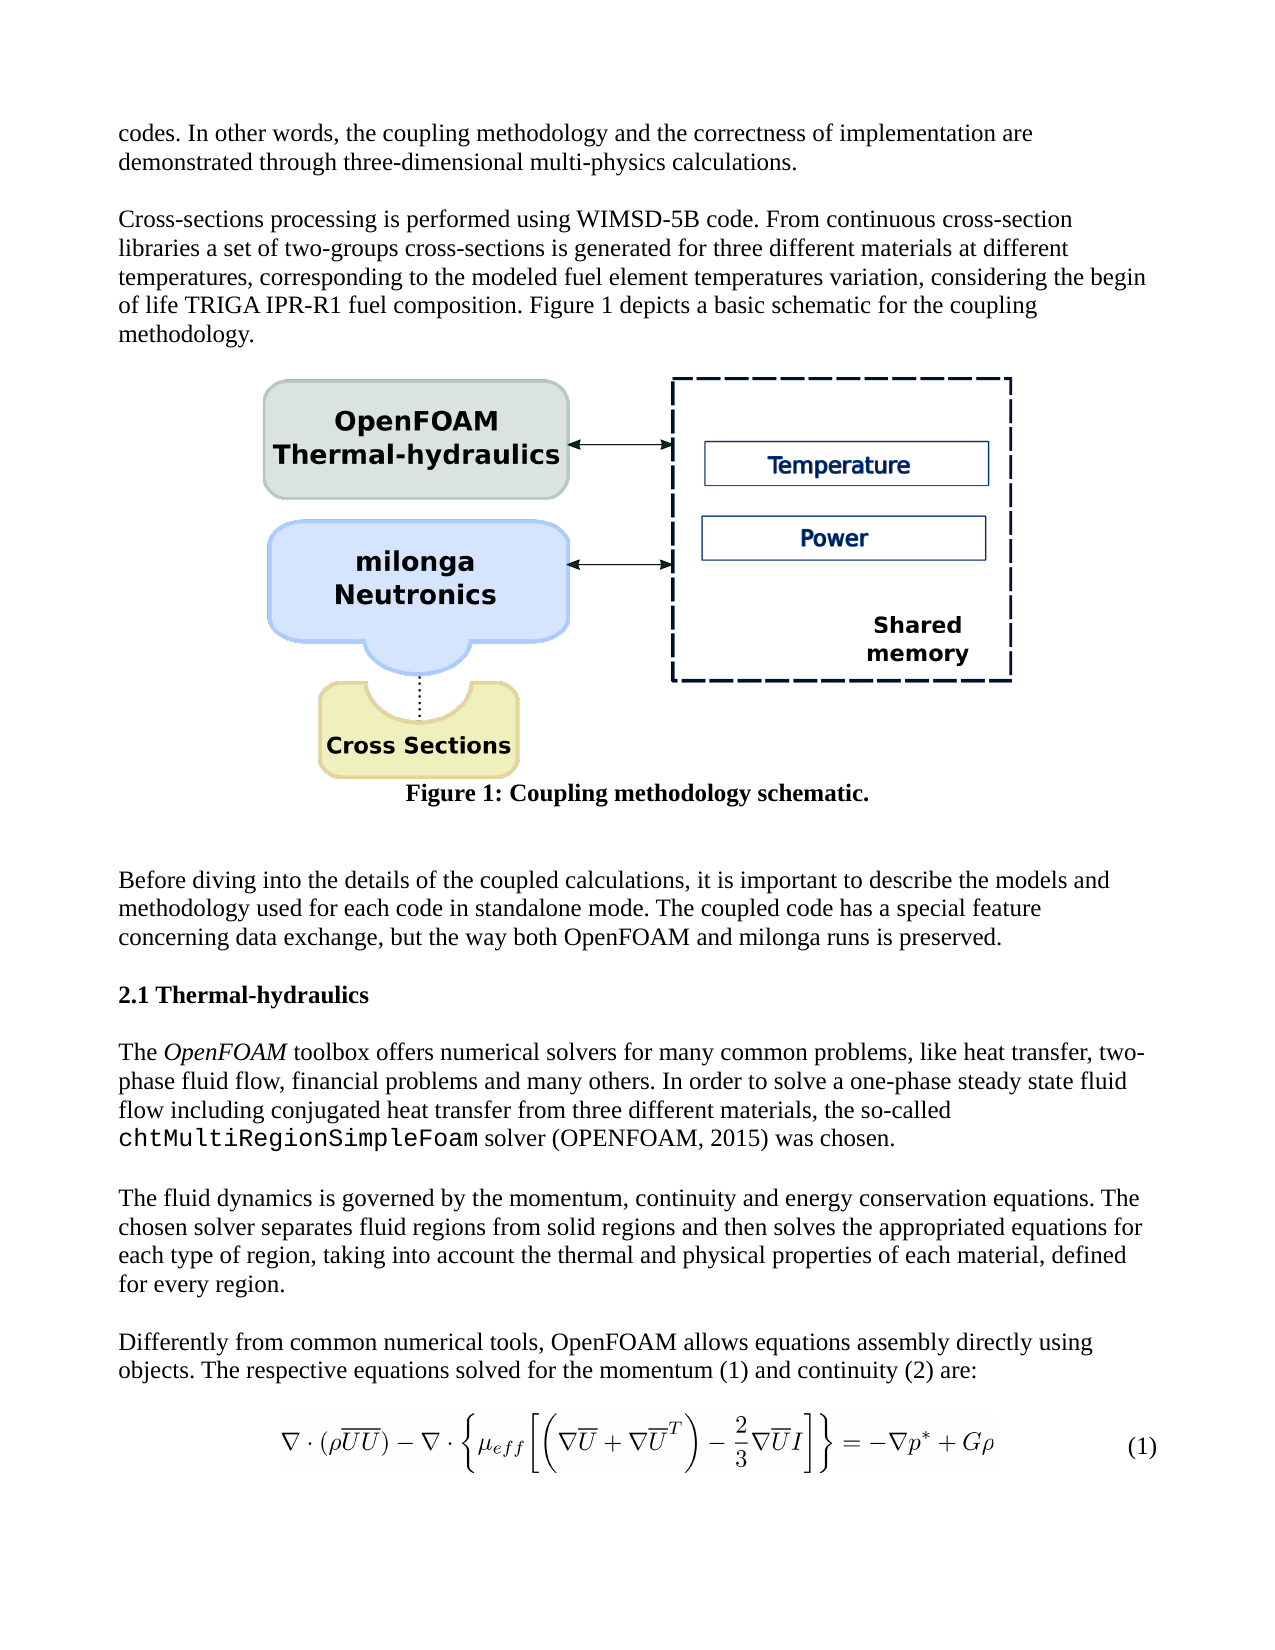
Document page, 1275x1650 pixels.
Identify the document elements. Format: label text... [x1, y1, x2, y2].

text The OpenFOAM toolbox offers numerical solvers for many common problems, like heat transfer, two-phase fluid flow, financial problems and many others. In order to solve a one-phase steady state fluid flow including conjugated heat transfer from three different materials, the so-called chtMultiRegionSimpleFoam solver (OPENFOAM, 2015) was chosen. [118, 1037, 1157, 1154]
text 2.1 Thermal-hydraulics [118, 980, 1157, 1008]
text Before diving into the details of the coupled calculations, it is important to describe the models and methodology used for each code in standalone mode. The coupled code has a special feature concerning data exchange, but the way both OpenFOAM and milonga runs is preserved. [118, 865, 1157, 951]
text (1) [118, 1413, 1157, 1478]
text Cross-sections processing is performed using WIMSD-5B code. From continuous cross-section libraries a set of two-groups cross-sections is generated for three different materials at different temperatures, corresponding to the modeled fuel element temperatures variation, considering the begin of life TRIGA IPR-R1 fuel composition. Figure 1 depicts a basic schematic for the coupling methodology. [118, 204, 1157, 348]
text Differently from common numerical tools, OpenFOAM allows equations assembly directly using objects. The respective equations solved for the momentum (1) and continuity (2) are: [118, 1327, 1157, 1384]
picture [281, 1413, 994, 1473]
text codes. In other words, the coupling methodology and the correctness of implementation are demonstrated through three-dimensional multi-physics calculations. [118, 118, 1157, 176]
text The fluid dynamics is governed by the momentum, continuity and energy conservation equations. The chosen solver separates fluid regions from solid regions and then solves the appropriated equations for each type of region, taking into account the thermal and physical properties of each material, defined for every region. [118, 1183, 1157, 1298]
text Figure 1: Coupling methodology schematic. [118, 377, 1157, 807]
picture [262, 377, 1013, 779]
